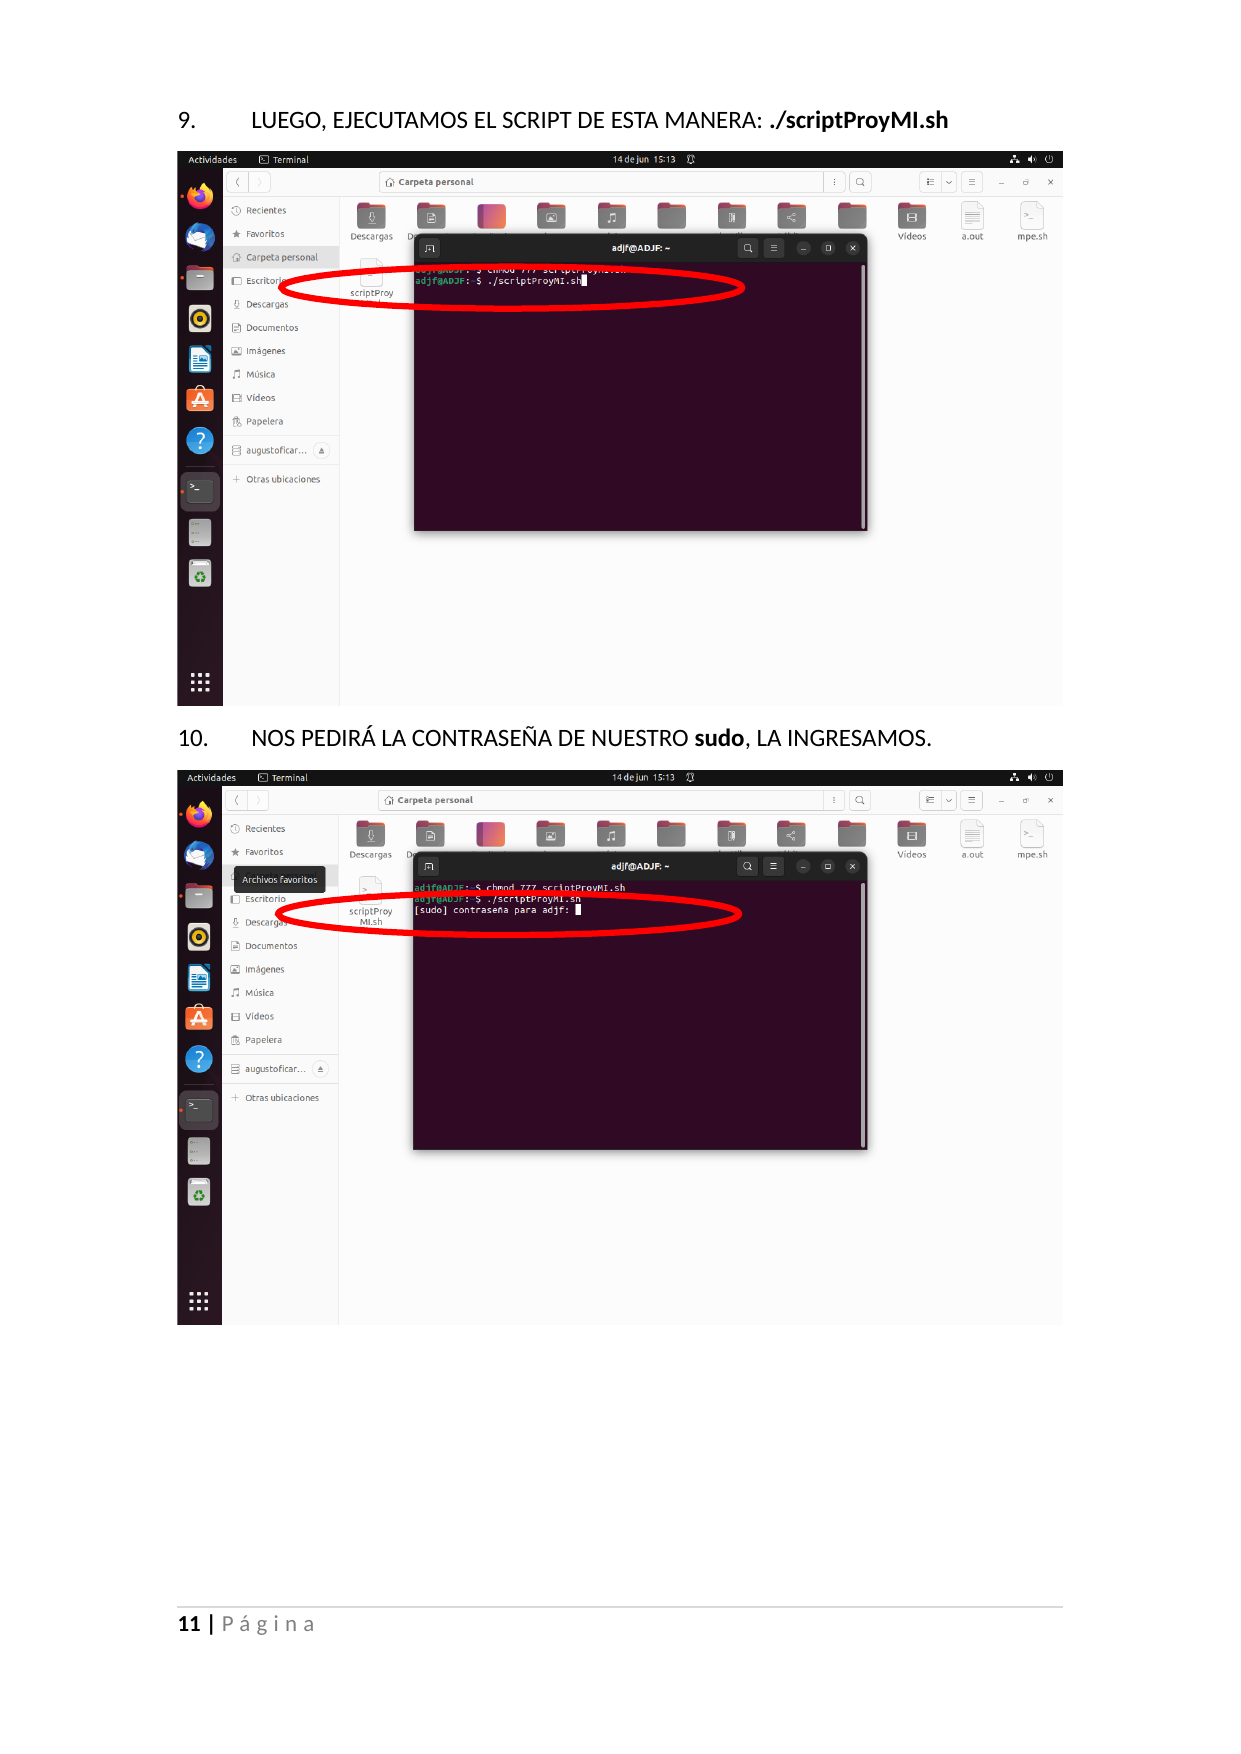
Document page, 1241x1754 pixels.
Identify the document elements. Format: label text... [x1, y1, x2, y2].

list LUEGO, EJECUTAMOS EL SCRIPT DE ESTA MANERA: ./scriptProyMI.sh [177, 104, 1063, 135]
list NOS PEDIRÁ LA CONTRASEÑA DE NUESTRO sudo, LA INGRESAMOS. [177, 722, 1063, 753]
